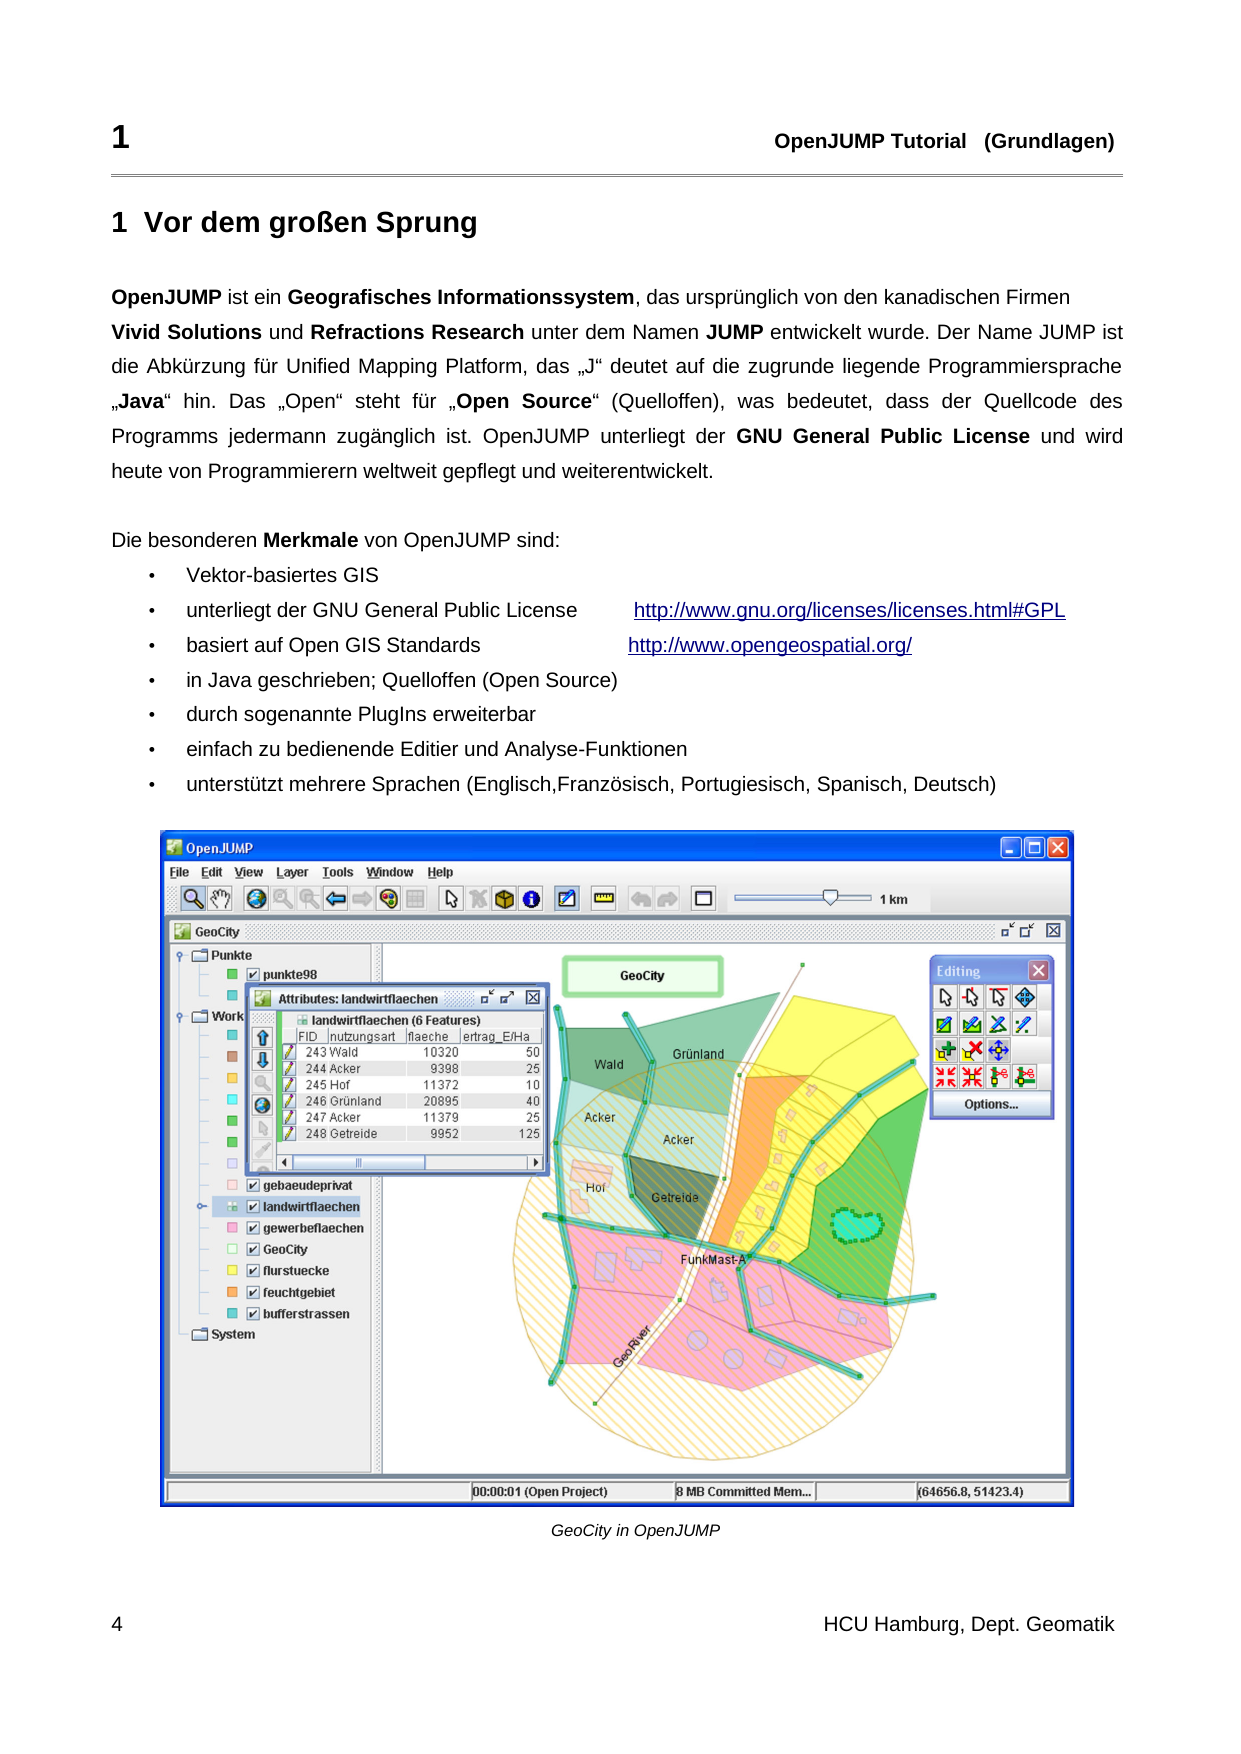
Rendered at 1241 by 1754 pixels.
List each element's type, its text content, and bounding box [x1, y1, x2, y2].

list unterliegt der GNU General Public License http://www.gnu.org/licenses/licenses.html#GPL [148, 599, 1123, 622]
text GeoCity in OpenJUMP [111, 842, 1123, 1541]
text Die besonderen Merkmale von OpenJUMP sind: [111, 529, 1123, 552]
list durch sogenannte PlugIns erweiterbar [148, 703, 1123, 726]
subtitle Vor dem großen Sprung [111, 206, 1123, 238]
text Vivid Solutions und Refractions Research unter dem Namen JUMP entwickelt wurde. Der Name JUMP ist die Abkürzung für Unified Mapping Platform, das „J“ deutet auf die zugrunde liegende Programmiersprache „Java“ hin. Das „Open“ steht für „Open Source“ (Quelloffen), was bedeutet, dass der Quellcode des Programms jedermann zugänglich ist. OpenJUMP unterliegt der GNU General Public License und wird heute von Programmierern weltweit gepflegt und weiterentwickelt. [111, 320, 1123, 483]
list Vektor-basiertes GIS [148, 564, 1123, 587]
list in Java geschrieben; Quelloffen (Open Source) [148, 668, 1123, 692]
list einfach zu bedienende Editier und Analyse-Funktionen [148, 738, 1123, 761]
list basiert auf Open GIS Standards http://www.opengeospatial.org/ [148, 633, 1123, 657]
picture [160, 830, 1075, 1507]
text OpenJUMP ist ein Geografisches Informationssystem, das ursprünglich von den kanadischen Firmen [111, 286, 1123, 309]
list unterstützt mehrere Sprachen (Englisch,Französisch, Portugiesisch, Spanisch, Deutsch) [148, 773, 1123, 831]
